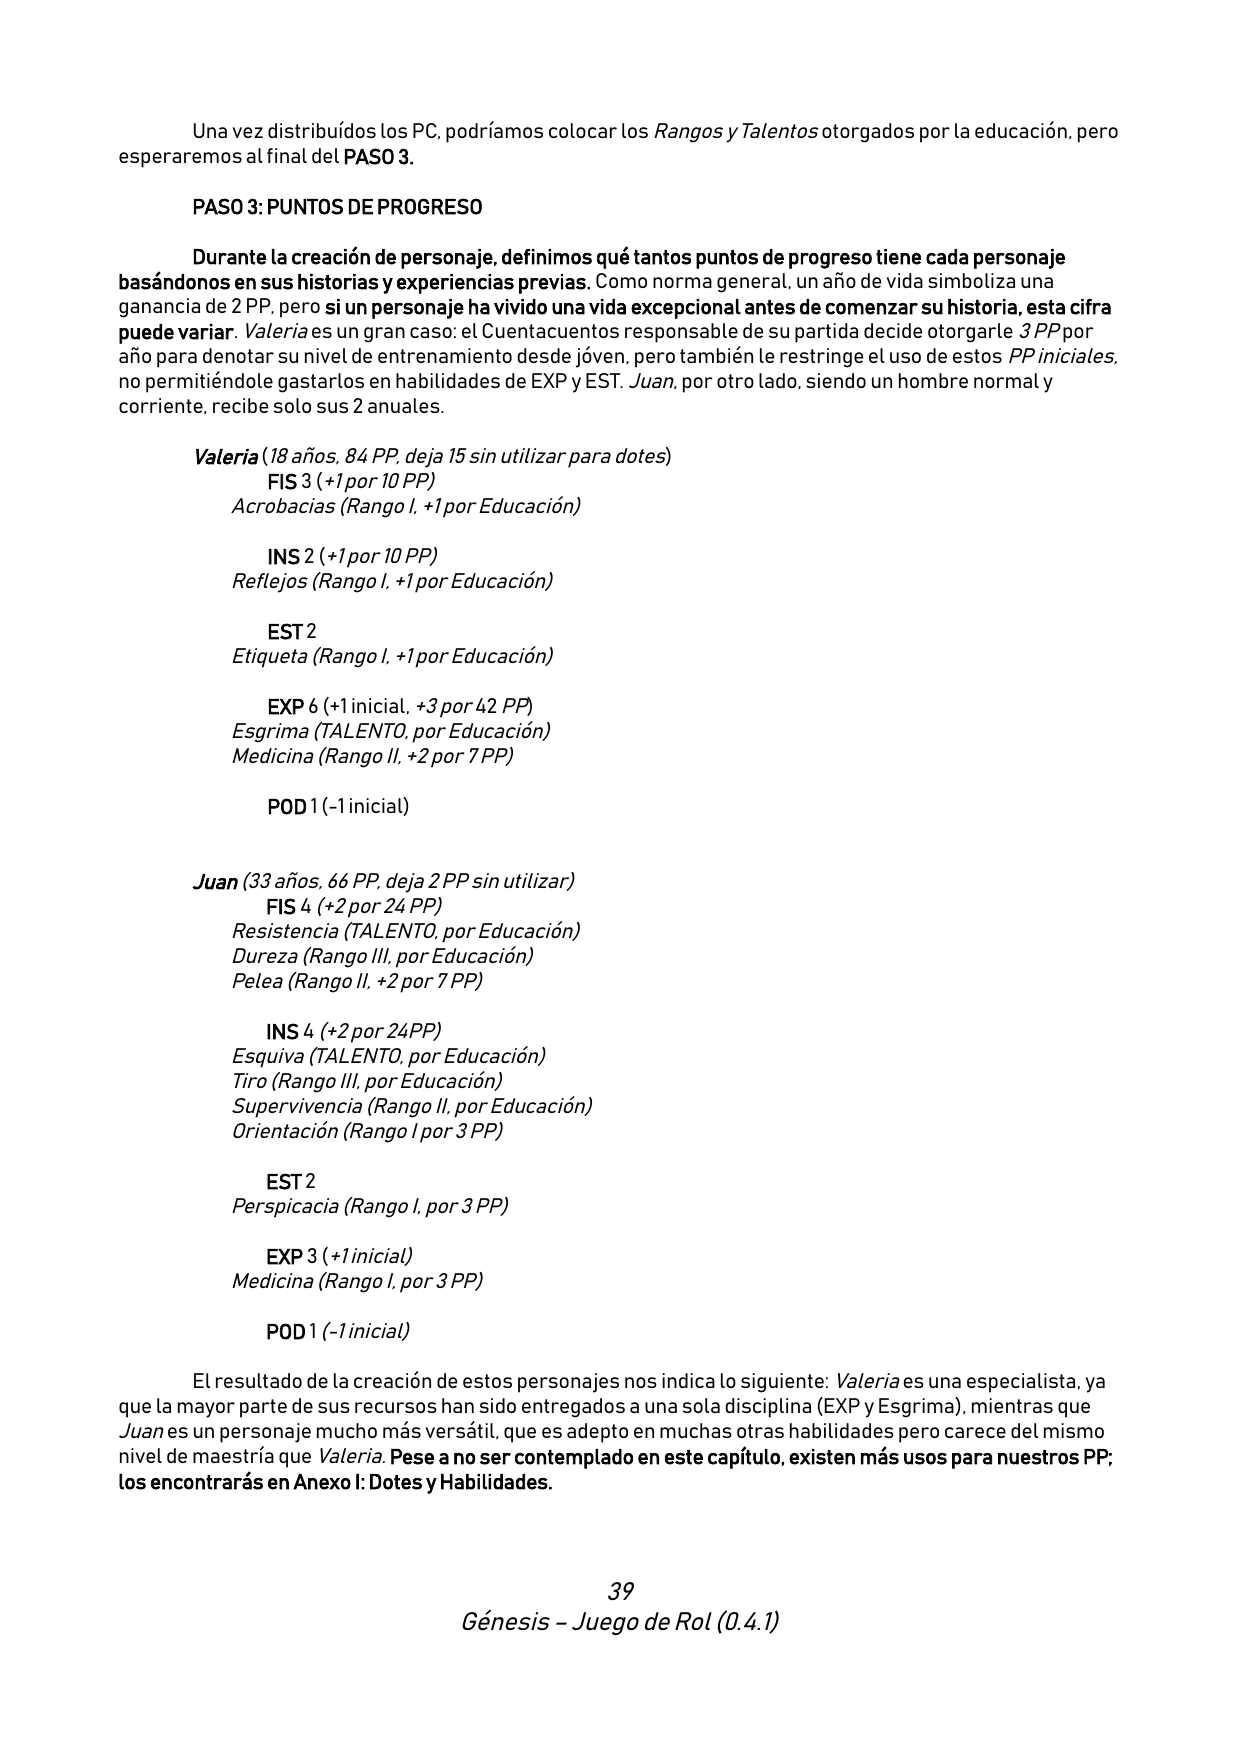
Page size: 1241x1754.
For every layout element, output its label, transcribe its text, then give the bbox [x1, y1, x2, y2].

text INS 2 (+1 por 10 PP) [193, 543, 1122, 568]
text Orientación (Rango I por 3 PP) [231, 1118, 1122, 1143]
text EXP 3 (+1 inicial) [118, 1243, 1122, 1268]
text Pelea (Rango II, +2 por 7 PP) [231, 968, 1122, 993]
text POD 1 (-1 inicial) [118, 1318, 1122, 1343]
text Esquiva (TALENTO, por Educación) [231, 1043, 1122, 1068]
text POD 1 (-1 inicial) [193, 793, 1122, 818]
text Acrobacias (Rango I, +1 por Educación) [231, 493, 1122, 518]
text EST 2 [193, 618, 1122, 643]
text EST 2 [118, 1168, 1122, 1193]
text Resistencia (TALENTO, por Educación) [231, 918, 1122, 943]
text Dureza (Rango III, por Educación) [231, 943, 1122, 968]
text PASO 3: PUNTOS DE PROGRESO [118, 193, 1122, 218]
text Etiqueta (Rango I, +1 por Educación) [231, 643, 1122, 668]
text Esgrima (TALENTO, por Educación) [231, 718, 1122, 743]
text INS 4 (+2 por 24PP) [118, 1018, 1122, 1043]
text Una vez distribuídos los PC, podríamos colocar los Rangos y Talentos otorgados por la educación, pero esperaremos al final del PASO 3. [118, 118, 1122, 168]
text Tiro (Rango III, por Educación) [231, 1068, 1122, 1093]
text EXP 6 (+1 inicial, +3 por 42 PP) [193, 693, 1122, 718]
text Durante la creación de personaje, definimos qué tantos puntos de progreso tiene cada personaje basándonos en sus historias y experiencias previas. Como norma general, un año de vida simboliza una ganancia de 2 PP, pero si un personaje ha vivido una vida excepcional antes de comenzar su historia, esta cifra puede variar. Valeria es un gran caso: el Cuentacuentos responsable de su partida decide otorgarle 3 PP por año para denotar su nivel de entrenamiento desde jóven, pero también le restringe el uso de estos PP iniciales, no permitiéndole gastarlos en habilidades de EXP y EST. Juan, por otro lado, siendo un hombre normal y corriente, recibe solo sus 2 anuales. [118, 243, 1122, 418]
text Valeria (18 años, 84 PP, deja 15 sin utilizar para dotes) [118, 443, 1122, 468]
text FIS 4 (+2 por 24 PP) [118, 893, 1122, 918]
text Perspicacia (Rango I, por 3 PP) [231, 1193, 1122, 1218]
text FIS 3 (+1 por 10 PP) [193, 468, 1122, 493]
text Reflejos (Rango I, +1 por Educación) [231, 568, 1122, 593]
text El resultado de la creación de estos personajes nos indica lo siguiente: Valeria es una especialista, ya que la mayor parte de sus recursos han sido entregados a una sola disciplina (EXP y Esgrima), mientras que Juan es un personaje mucho más versátil, que es adepto en muchas otras habilidades pero carece del mismo nivel de maestría que Valeria. Pese a no ser contemplado en este capítulo, existen más usos para nuestros PP; los encontrarás en Anexo I: Dotes y Habilidades. [118, 1368, 1122, 1493]
text Medicina (Rango I, por 3 PP) [231, 1268, 1122, 1293]
text Juan (33 años, 66 PP, deja 2 PP sin utilizar) [118, 868, 1122, 893]
text Supervivencia (Rango II, por Educación) [231, 1093, 1122, 1118]
text Medicina (Rango II, +2 por 7 PP) [231, 743, 1122, 768]
